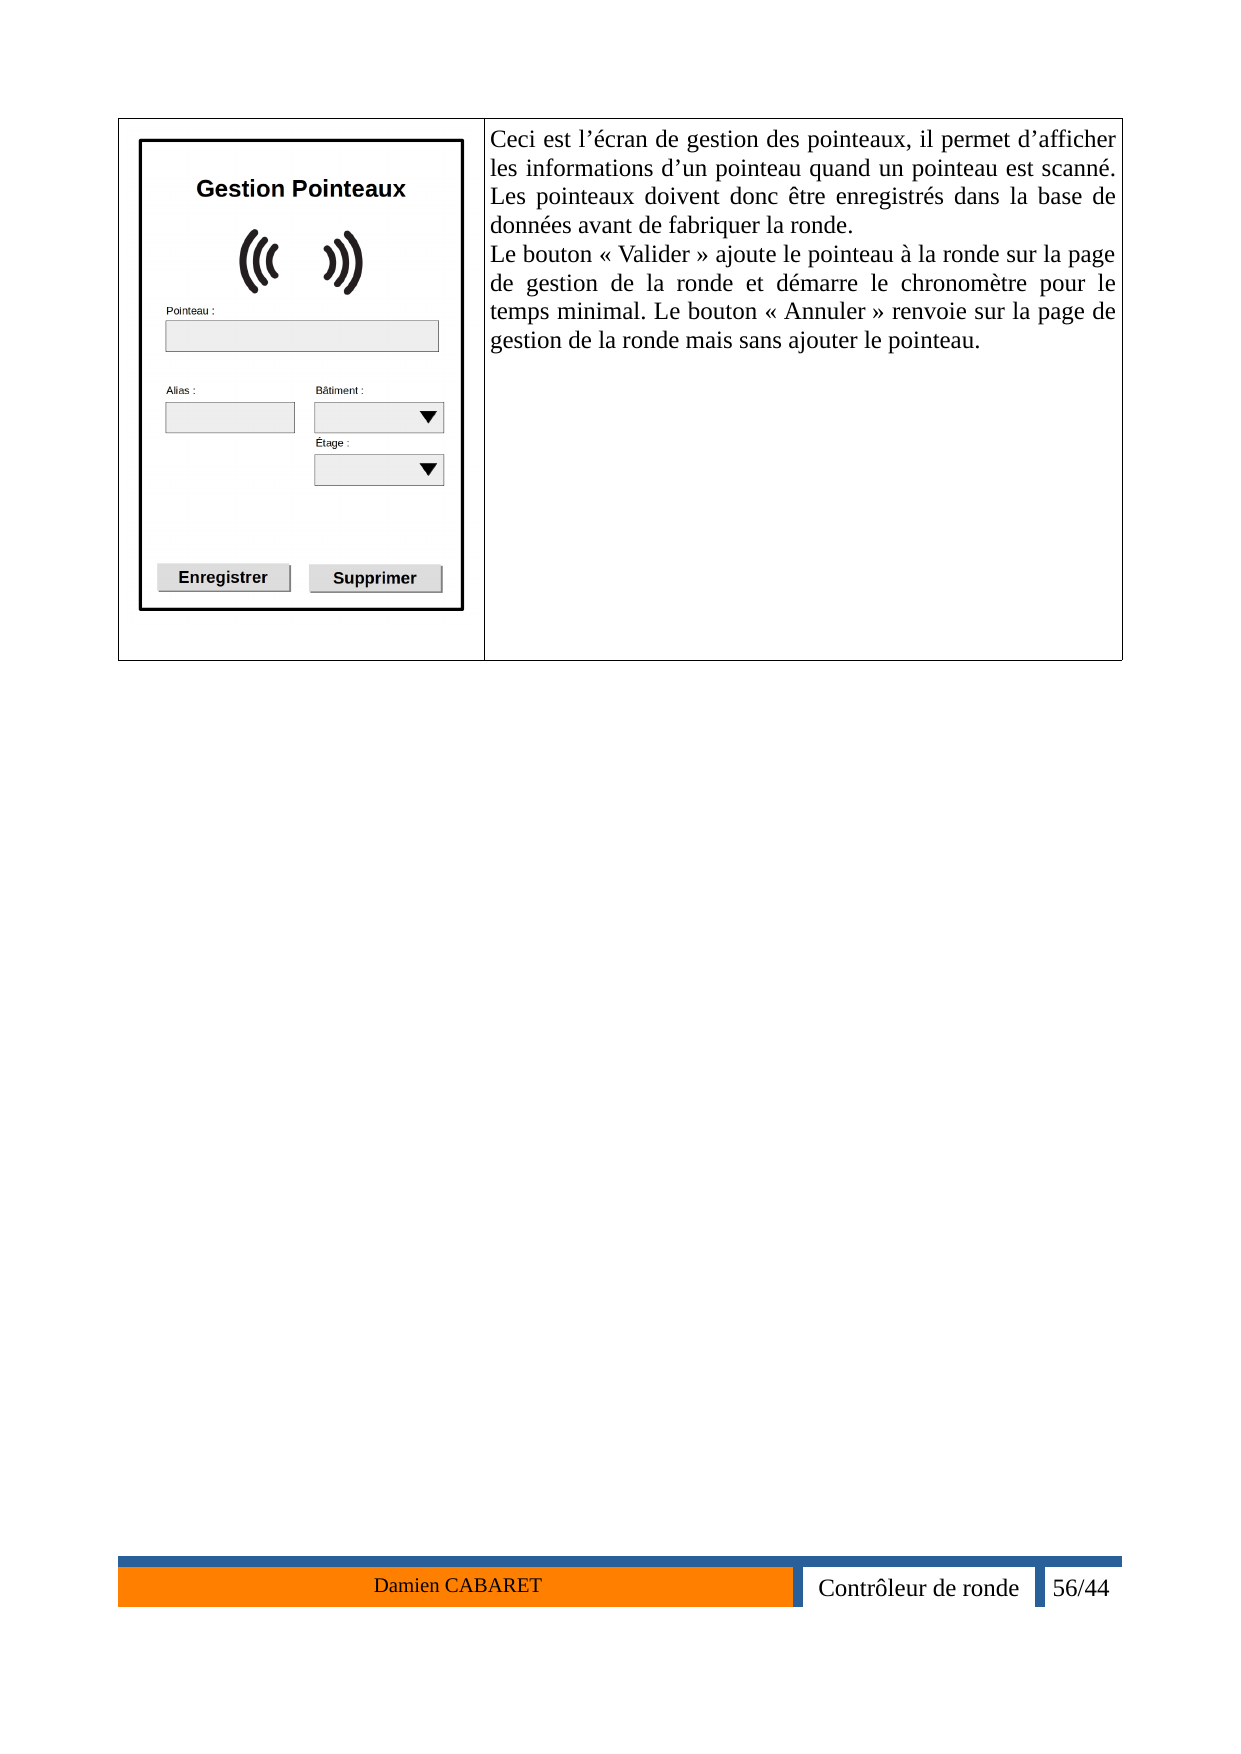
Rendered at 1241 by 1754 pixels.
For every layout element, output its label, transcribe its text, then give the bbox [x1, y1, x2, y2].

table_cell Ceci est l’écran de gestion des pointeaux, il permet d’afficher les informations d’un pointeau quand un pointeau est scanné. Les pointeaux doivent donc être enregistrés dans la base de données avant de fabriquer la ronde. Le bouton « Valider » ajoute le pointeau à la ronde sur la page de gestion de la ronde et démarre le chronomètre pour le temps minimal. Le bouton « Annuler » renvoie sur la page de gestion de la ronde mais sans ajouter le pointeau. [485, 119, 1122, 659]
table_cell [119, 119, 484, 659]
picture [123, 123, 479, 626]
